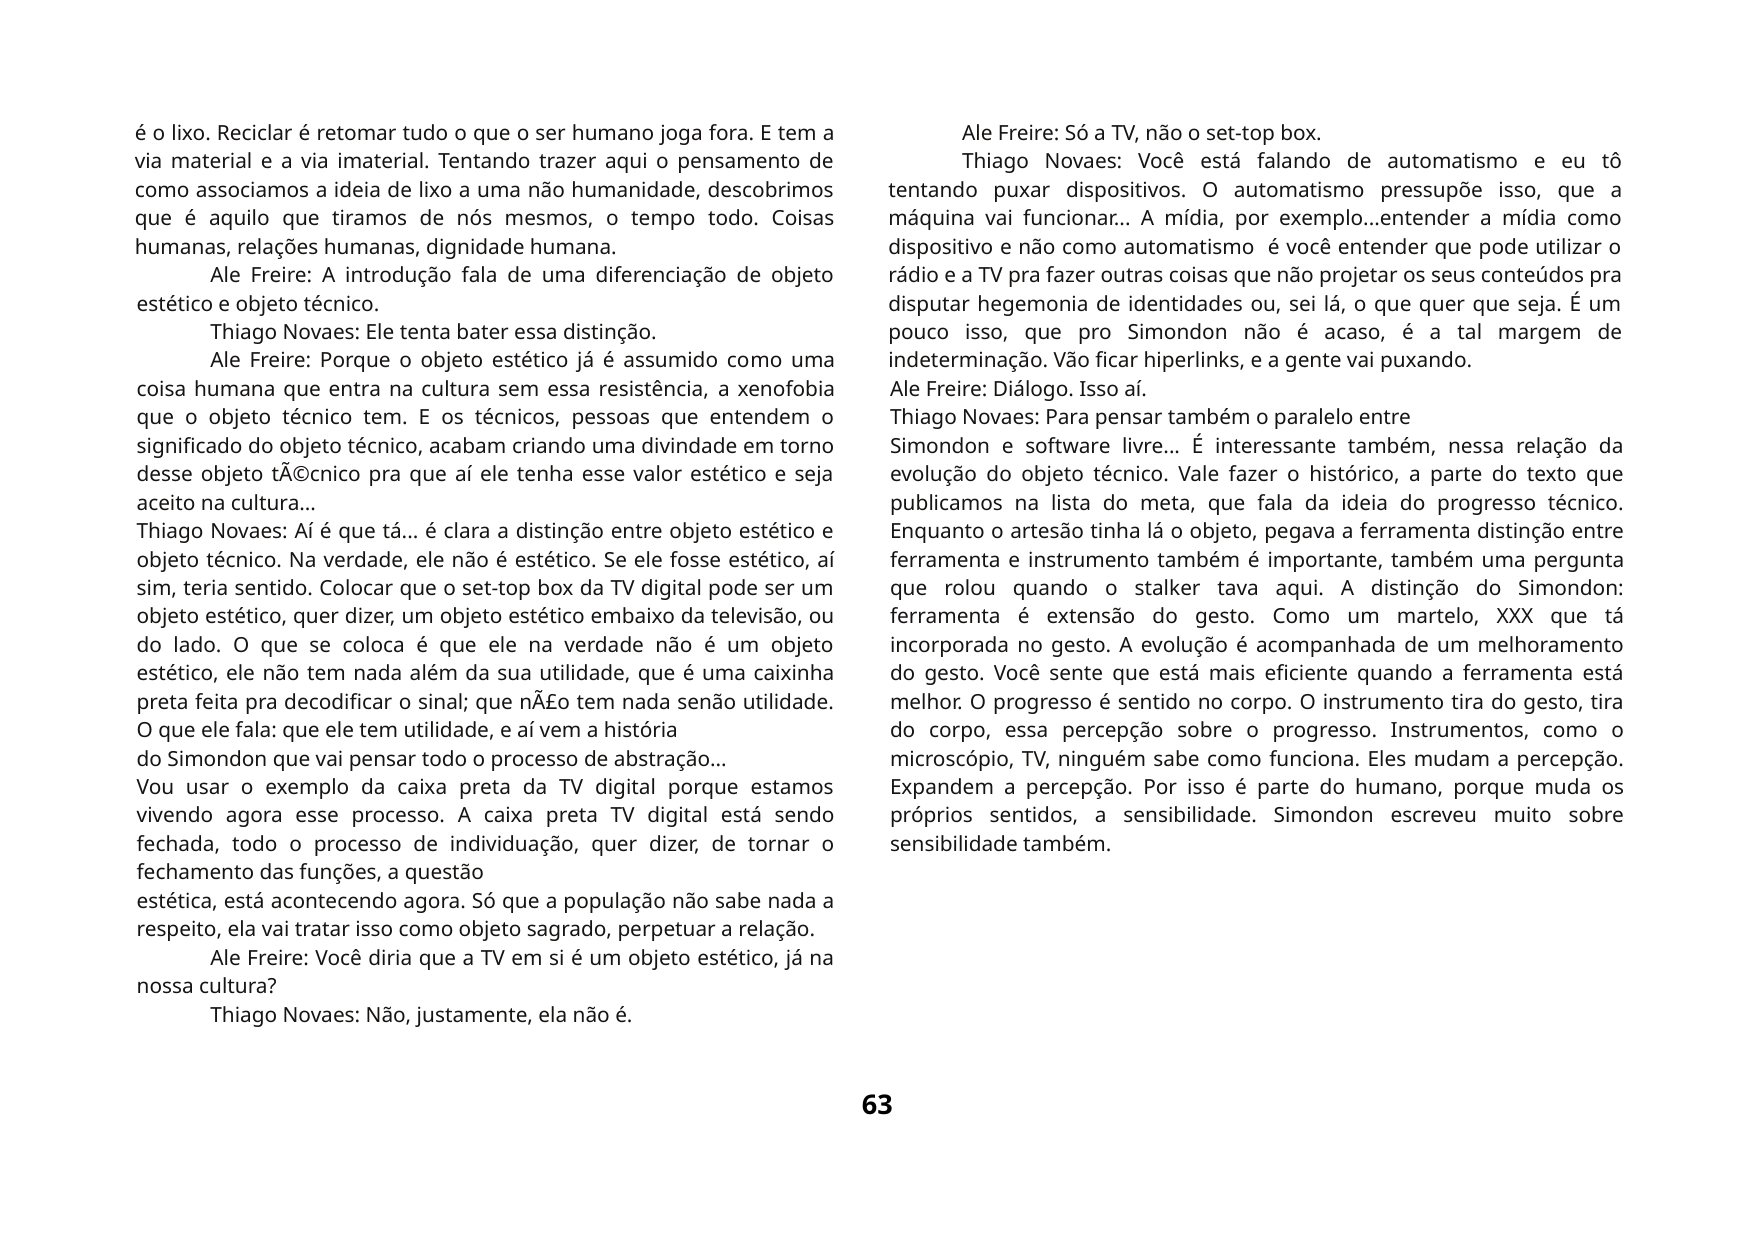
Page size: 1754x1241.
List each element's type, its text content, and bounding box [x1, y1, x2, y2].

text Thiago Novaes: Ele tenta bater essa distinção. [136, 317, 835, 346]
text é o lixo. Reciclar é retomar tudo o que o ser humano joga fora. E tem a via material e a via imaterial. Tentando trazer aqui o pensamento de como associamos a ideia de lixo a uma não humanidade, descobrimos que é aquilo que tiramos de nós mesmos, o tempo todo. Coisas humanas, relações humanas, dignidade humana. [134, 118, 835, 260]
text Ale Freire: Diálogo. Isso aí. [890, 374, 1650, 402]
text Ale Freire: Você diria que a TV em si é um objeto estético, já na nossa cultura? [136, 943, 835, 1000]
text Thiago Novaes: Você está falando de automatismo e eu tô tentando puxar dispositivos. O automatismo pressupõe isso, que a máquina vai funcionar... A mídia, por exemplo...entender a mídia como dispositivo e não como automatismo é você entender que pode utilizar o rádio e a TV pra fazer outras coisas que não projetar os seus conteúdos pra disputar hegemonia de identidades ou, sei lá, o que quer que seja. É um pouco isso, que pro Simondon não é acaso, é a tal margem de indeterminação. Vão ficar hiperlinks, e a gente vai puxando. [888, 147, 1623, 374]
text estética, está acontecendo agora. Só que a população não sabe nada a respeito, ela vai tratar isso como objeto sagrado, perpetuar a relação. [136, 886, 835, 943]
text Simondon e software livre... É interessante também, nessa relação da evolução do objeto técnico. Vale fazer o histórico, a parte do texto que publicamos na lista do meta, que fala da ideia do progresso técnico. Enquanto o artesão tinha lá o objeto, pegava a ferramenta distinção entre ferramenta e instrumento também é importante, também uma pergunta que rolou quando o stalker tava aqui. A distinção do Simondon: ferramenta é extensão do gesto. Como um martelo, XXX que tá incorporada no gesto. A evolução é acompanhada de um melhoramento do gesto. Você sente que está mais eficiente quando a ferramenta está melhor. O progresso é sentido no corpo. O instrumento tira do gesto, tira do corpo, essa percepção sobre o progresso. Instrumentos, como o microscópio, TV, ninguém sabe como funciona. Eles mudam a percepção. Expandem a percepção. Por isso é parte do humano, porque muda os próprios sentidos, a sensibilidade. Simondon escreveu muito sobre sensibilidade também. [890, 431, 1625, 857]
text Thiago Novaes: Não, justamente, ela não é. [136, 1000, 835, 1028]
text Vou usar o exemplo da caixa preta da TV digital porque estamos vivendo agora esse processo. A caixa preta TV digital está sendo fechada, todo o processo de individuação, quer dizer, de tornar o fechamento das funções, a questão [136, 772, 835, 886]
text Thiago Novaes: Aí é que tá... é clara a distinção entre objeto estético e objeto técnico. Na verdade, ele não é estético. Se ele fosse estético, aí sim, teria sentido. Colocar que o set-top box da TV digital pode ser um objeto estético, quer dizer, um objeto estético embaixo da televisão, ou do lado. O que se coloca é que ele na verdade não é um objeto estético, ele não tem nada além da sua utilidade, que é uma caixinha preta feita pra decodificar o sinal; que nÃ£o tem nada senão utilidade. O que ele fala: que ele tem utilidade, e aí vem a história [136, 516, 835, 744]
text Ale Freire: A introdução fala de uma diferenciação de objeto estético e objeto técnico. [136, 260, 835, 317]
text Thiago Novaes: Para pensar também o paralelo entre [890, 402, 1625, 431]
text Ale Freire: Porque o objeto estético já é assumido como uma coisa humana que entra na cultura sem essa resistência, a xenofobia que o objeto técnico tem. E os técnicos, pessoas que entendem o significado do objeto técnico, acabam criando uma divindade em torno desse objeto tÃ©cnico pra que aí ele tenha esse valor estético e seja aceito na cultura... [136, 346, 835, 516]
text Ale Freire: Só a TV, não o set-top box. [888, 118, 1623, 147]
text do Simondon que vai pensar todo o processo de abstração... [136, 744, 835, 772]
